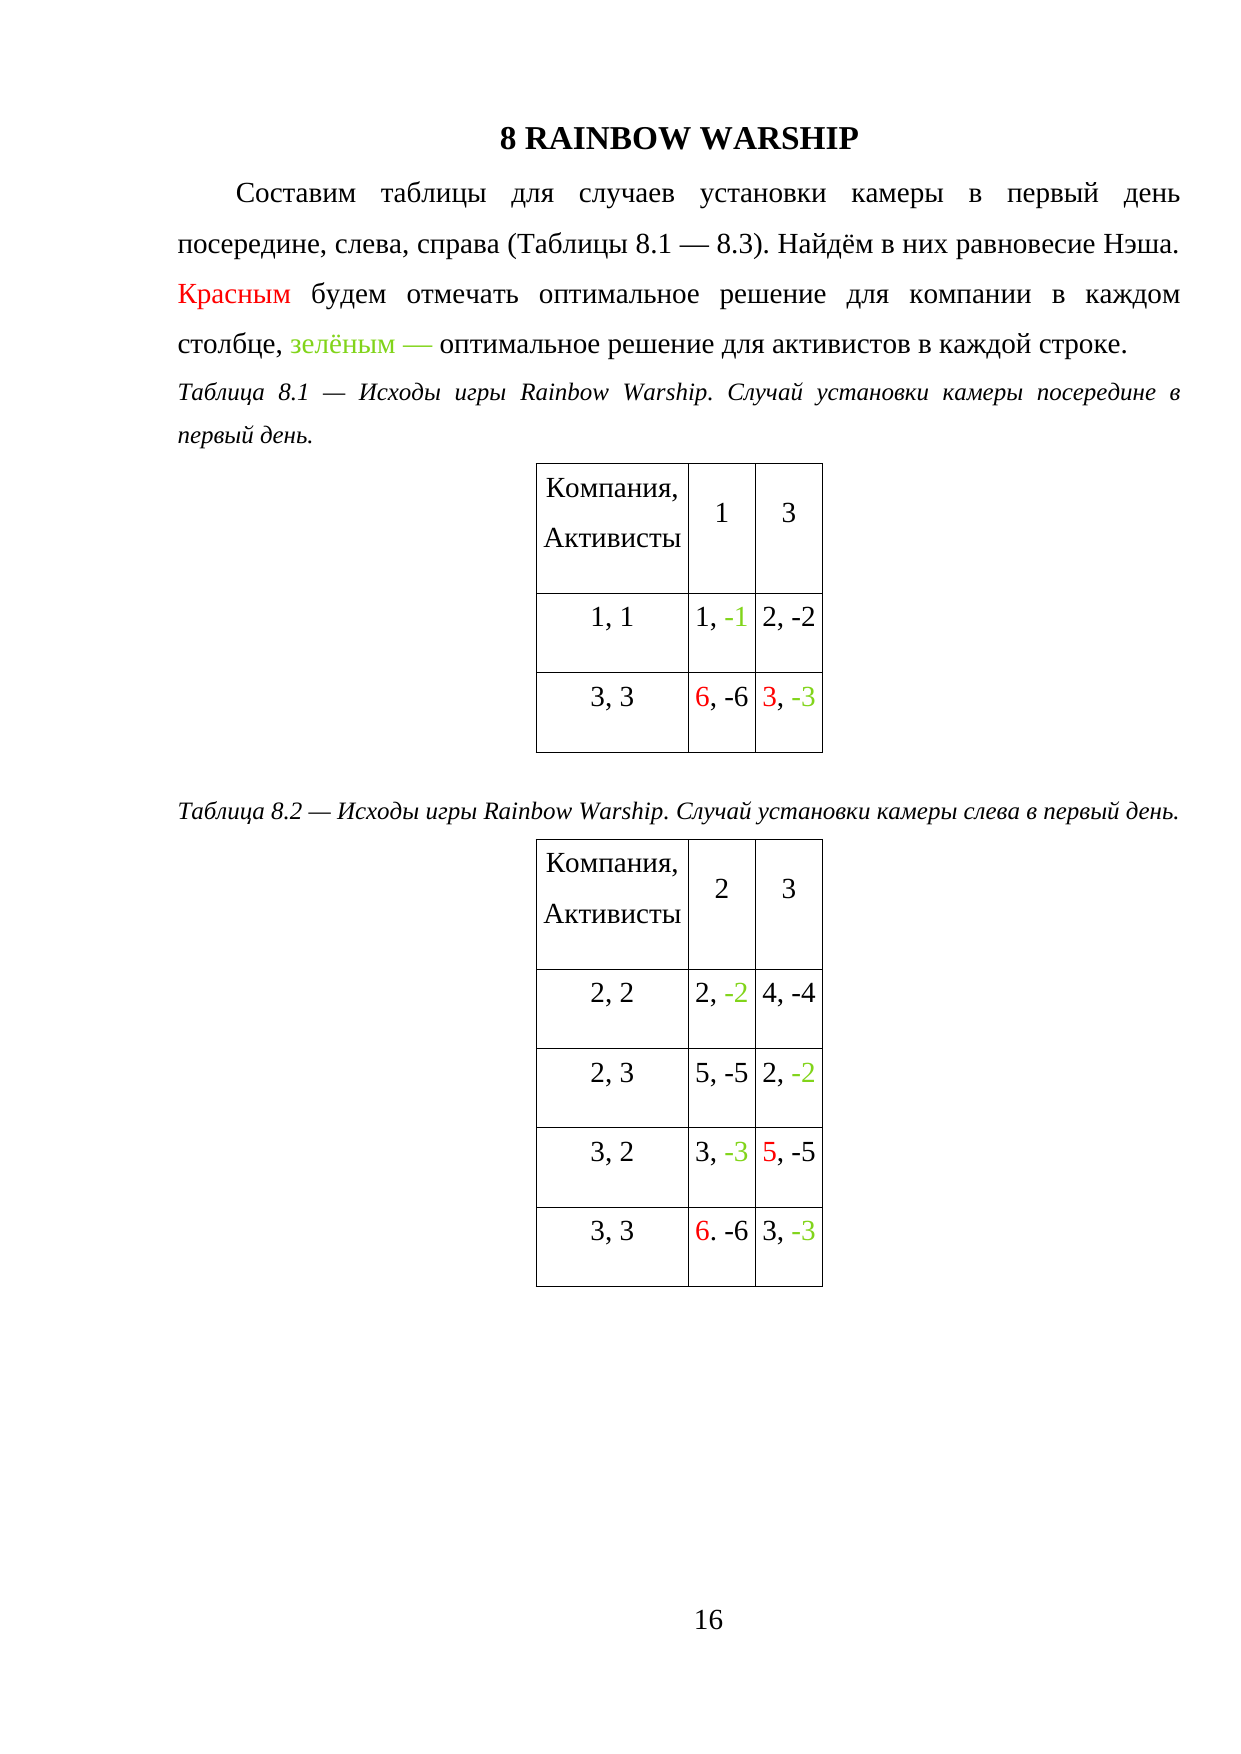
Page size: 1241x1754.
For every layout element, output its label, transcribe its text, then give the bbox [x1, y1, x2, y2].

table_cell 3, 3 [537, 1208, 688, 1286]
table_cell 1, -1 [689, 594, 755, 672]
table_cell 3, 2 [537, 1128, 688, 1207]
table_cell 3, 3 [537, 673, 688, 752]
table_cell 2, 2 [537, 970, 688, 1048]
text Таблица 8.2 — Исходы игры Rainbow Warship. Случай установки камеры слева в первый день. [177, 796, 1181, 824]
table_cell 6, -6 [689, 673, 755, 752]
table_cell 2, 3 [537, 1049, 688, 1127]
table_cell 2, -2 [689, 970, 755, 1048]
table_header 3 [756, 464, 822, 593]
table_header Компания, Активисты [537, 840, 688, 968]
table_header Компания, Активисты [537, 464, 688, 593]
table_cell 5, -5 [689, 1049, 755, 1127]
text Таблица 8.1 — Исходы игры Rainbow Warship. Случай установки камеры посередине в первый день. [177, 377, 1181, 449]
table_header 1 [689, 464, 755, 593]
table_header 3 [756, 840, 822, 968]
table_cell 3, -3 [689, 1128, 755, 1207]
table_cell 1, 1 [537, 594, 688, 672]
table_header 2 [689, 840, 755, 968]
table_cell 6. -6 [689, 1208, 755, 1286]
table_cell 5, -5 [756, 1128, 822, 1207]
table_cell 3, -3 [756, 673, 822, 752]
subtitle 8 RAINBOW WARSHIP [177, 118, 1181, 156]
text Составим таблицы для случаев установки камеры в первый день посередине, слева, справа (Таблицы 8.1 — 8.3). Найдём в них равновесие Нэша. Красным будем отмечать оптимальное решение для компании в каждом столбце, зелёным — оптимальное решение для активистов в каждой строке. [177, 176, 1181, 360]
table_cell 3, -3 [756, 1208, 822, 1286]
table_cell 4, -4 [756, 970, 822, 1048]
table_cell 2, -2 [756, 594, 822, 672]
table_cell 2, -2 [756, 1049, 822, 1127]
